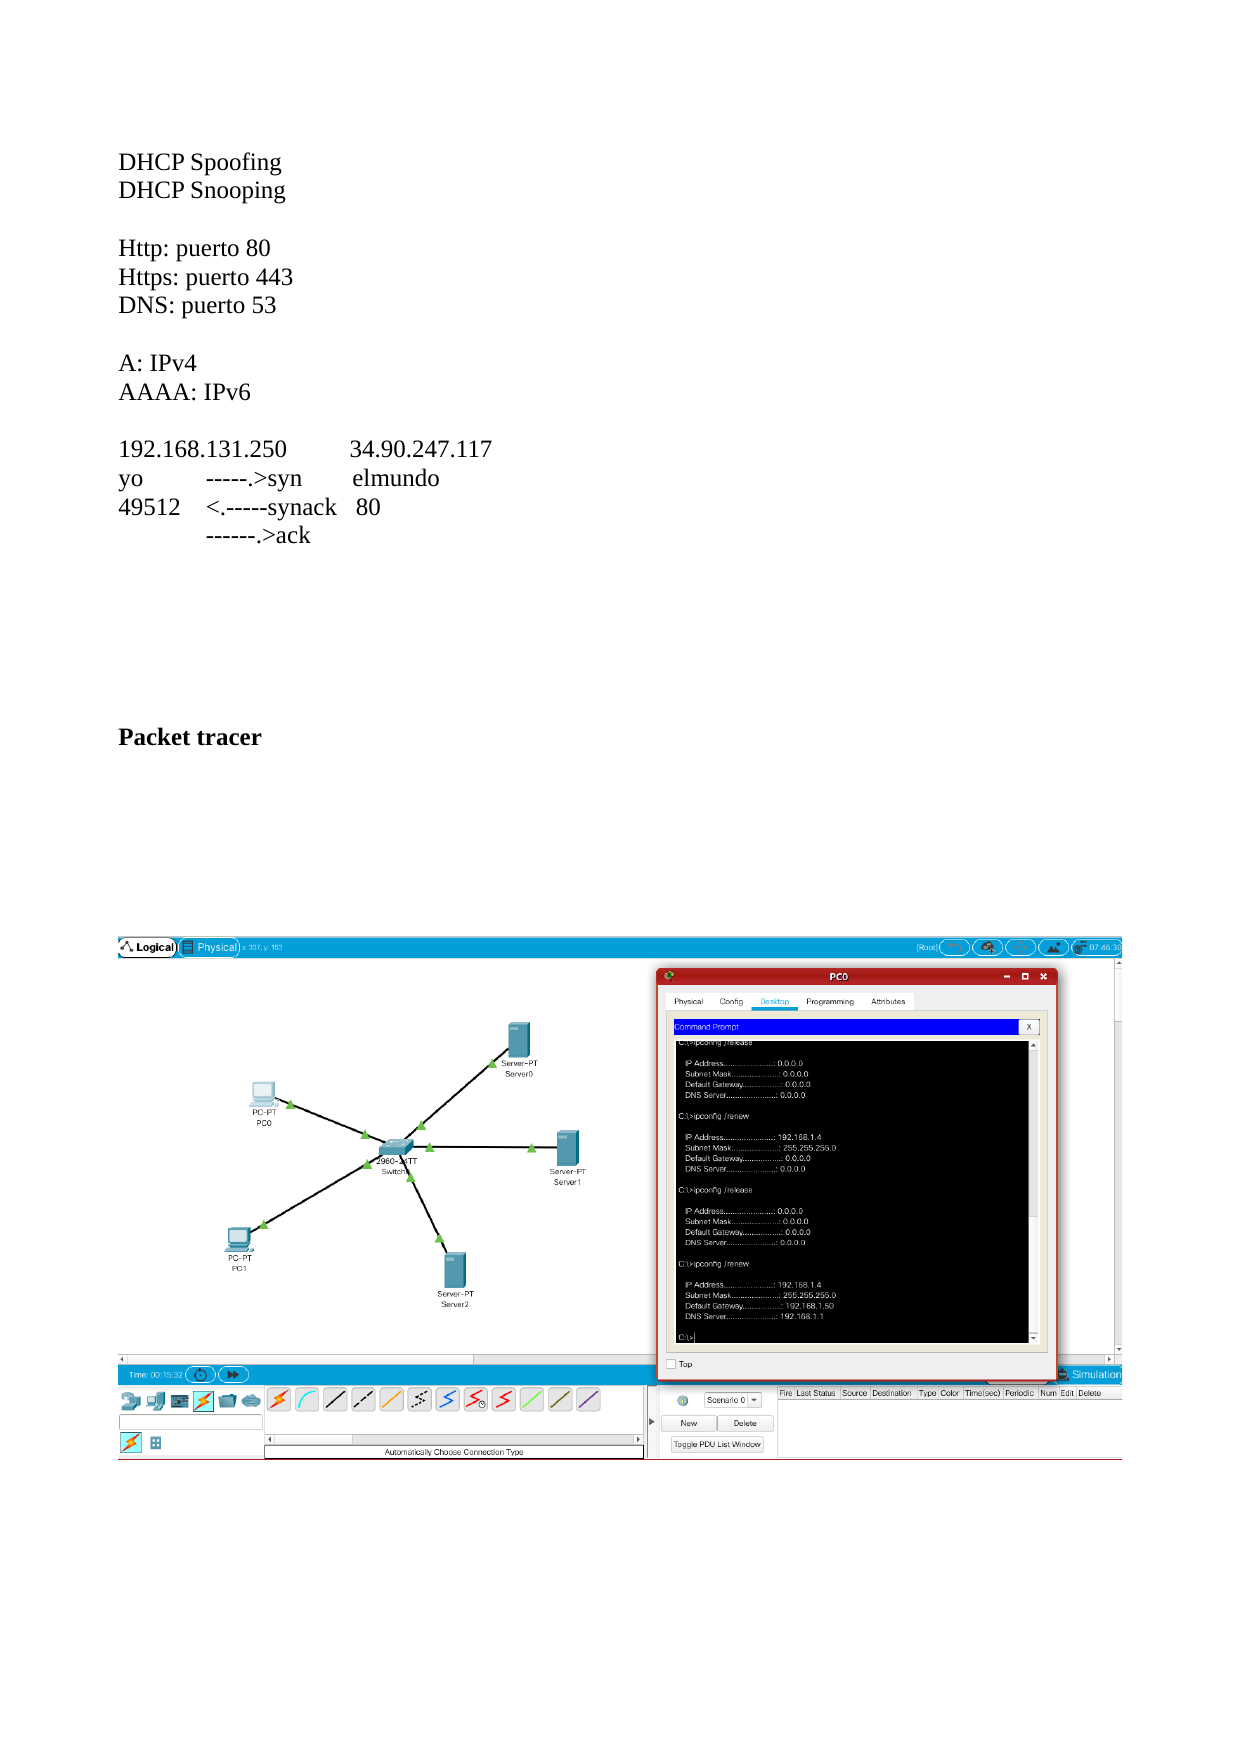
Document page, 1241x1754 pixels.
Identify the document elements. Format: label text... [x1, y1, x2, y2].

text DHCP Snooping [118, 176, 1122, 204]
text ------.>ack [118, 521, 1122, 549]
text yo -----.>syn elmundo [118, 463, 1122, 492]
text 49512 <.-----synack 80 [118, 492, 1122, 521]
text DNS: puerto 53 [118, 291, 1122, 319]
picture [982, 942, 994, 953]
text Packet tracer [118, 722, 1122, 751]
text AAAA: IPv6 [118, 377, 1122, 406]
text A: IPv4 [118, 348, 1122, 377]
text Http: puerto 80 [118, 233, 1122, 262]
picture [228, 1372, 237, 1377]
text 192.168.131.250 34.90.247.117 [118, 434, 1122, 463]
picture [118, 935, 1123, 1460]
picture [1074, 946, 1081, 954]
text DHCP Spoofing [118, 147, 1122, 176]
text Https: puerto 443 [118, 262, 1122, 291]
